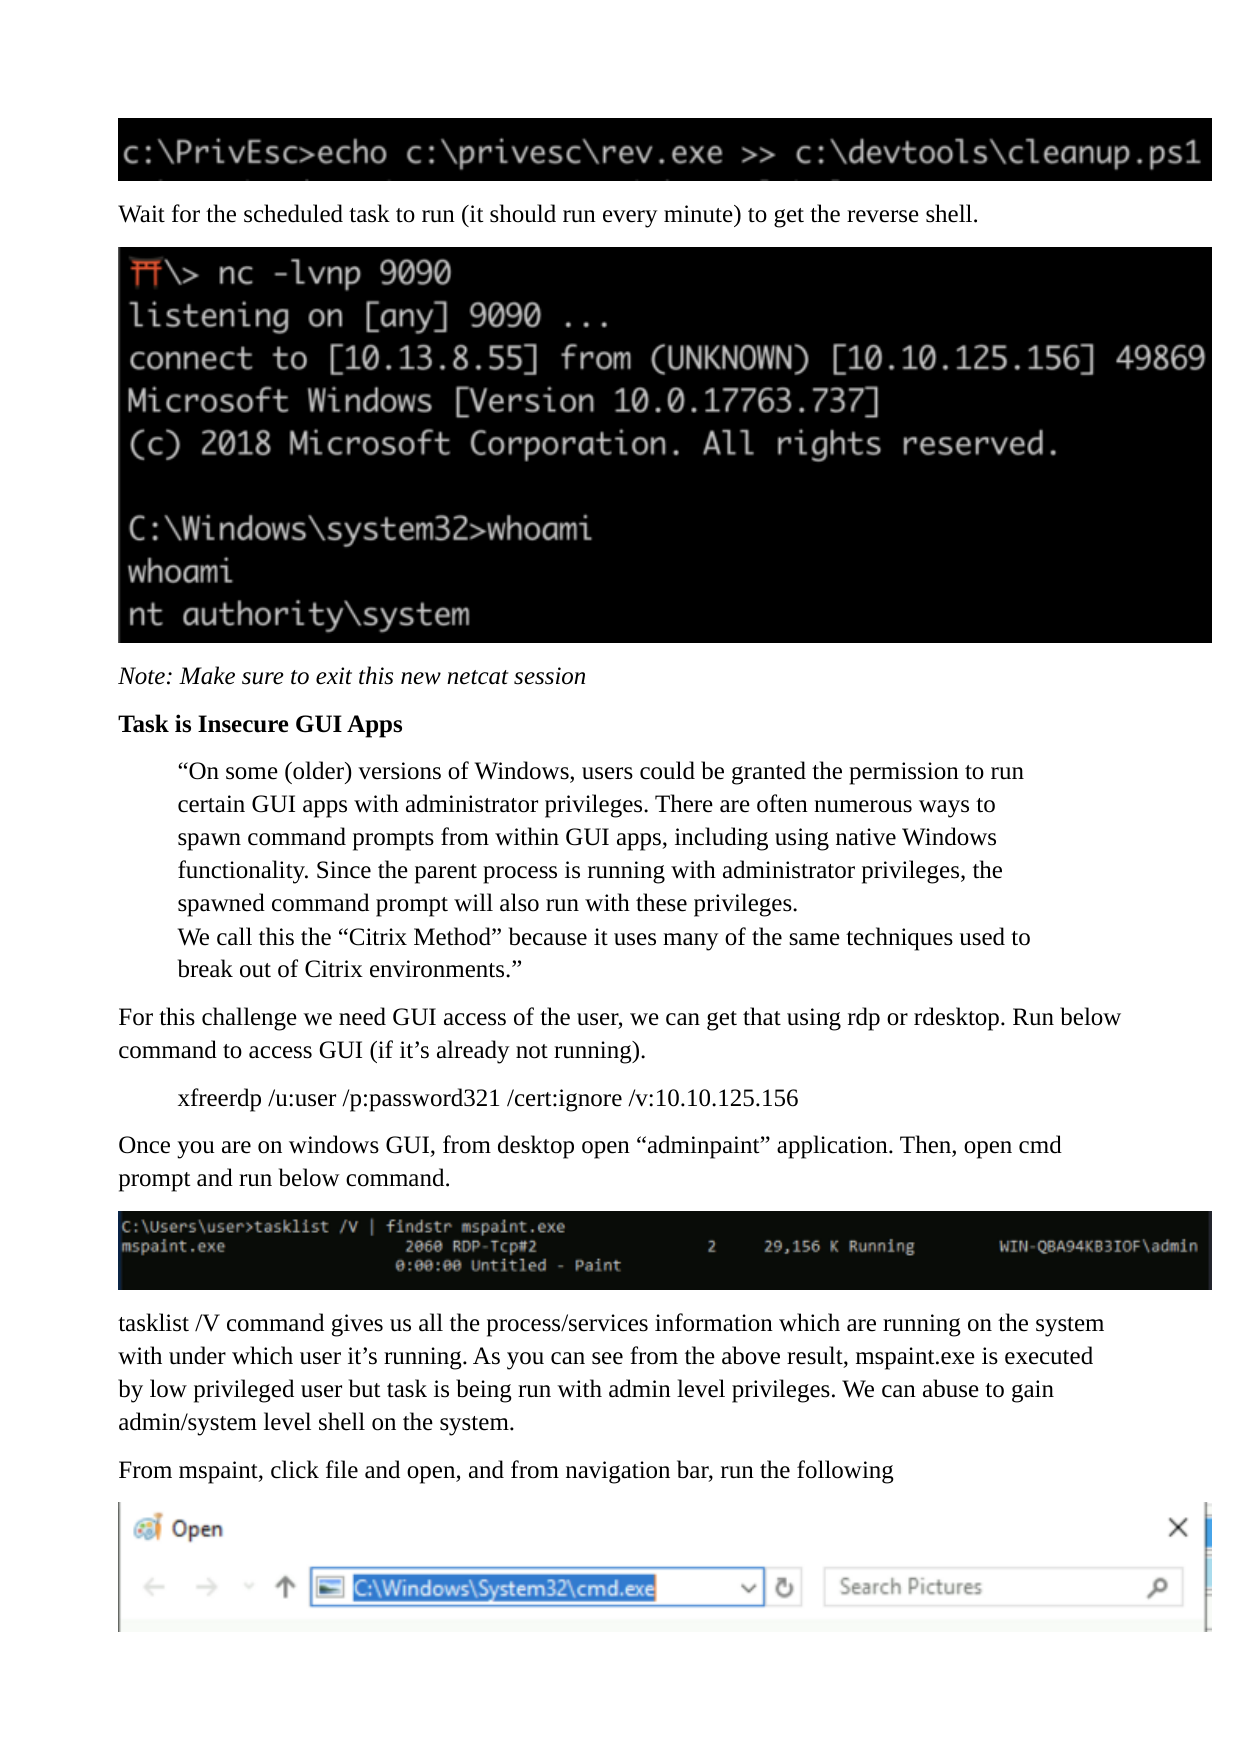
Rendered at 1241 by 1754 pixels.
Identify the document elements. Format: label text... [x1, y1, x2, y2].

picture [118, 247, 1212, 643]
text Note: Make sure to exit this new netcat session [118, 661, 1122, 690]
text Wait for the scheduled task to run (it should run every minute) to get the reverse shell. [118, 199, 1122, 228]
text For this challenge we need GUI access of the user, we can get that using rdp or rdesktop. Run below command to access GUI (if it’s already not running). [118, 1002, 1122, 1064]
text “On some (older) versions of Windows, users could be granted the permission to run certain GUI apps with administrator privileges. There are often numerous ways to spawn command prompts from within GUI apps, including using native Windows functionality. Since the parent process is running with administrator privileges, the spawned command prompt will also run with these privileges. We call this the “Citrix Method” because it uses many of the same techniques used to break out of Citrix environments.” [177, 756, 1063, 983]
text tasklist /V command gives us all the process/services information which are running on the system with under which user it’s running. As you can see from the above result, mspaint.exe is executed by low privileged user but task is being run with admin level privileges. We can abuse to gain admin/system level shell on the system. [118, 1308, 1122, 1436]
text xfreerdp /u:user /p:password321 /cert:ignore /v:10.10.125.156 [177, 1083, 1063, 1112]
text From mspaint, click file and open, and from navigation bar, run the following [118, 1455, 1122, 1483]
picture [118, 1502, 1212, 1632]
picture [118, 118, 1212, 181]
text Once you are on windows GUI, from desktop open “adminpaint” application. Then, open cmd prompt and run below command. [118, 1130, 1122, 1192]
text Task is Insecure GUI Apps [118, 709, 1122, 738]
picture [118, 1211, 1212, 1290]
